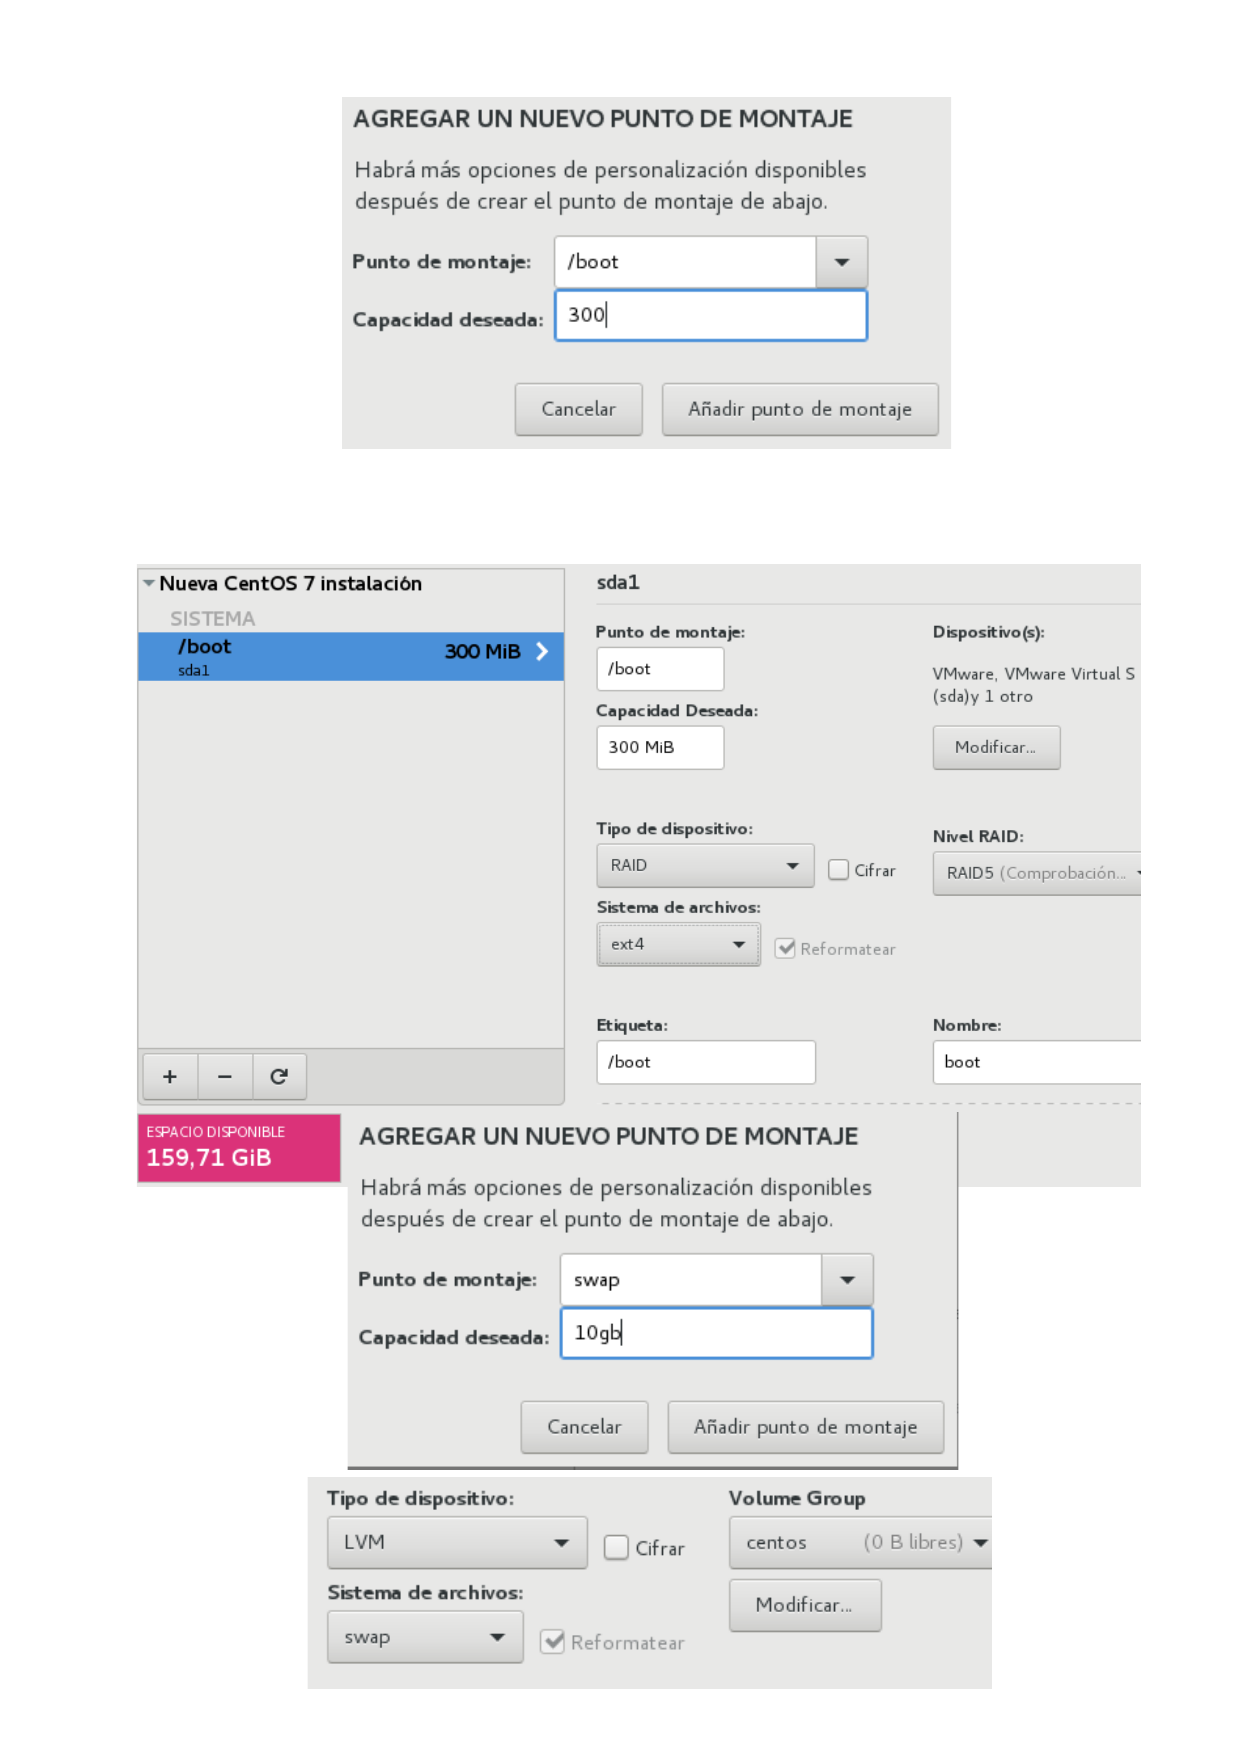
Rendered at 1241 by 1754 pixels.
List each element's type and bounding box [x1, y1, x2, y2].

picture [342, 97, 952, 449]
picture [307, 1477, 992, 1689]
picture [136, 564, 1141, 1470]
